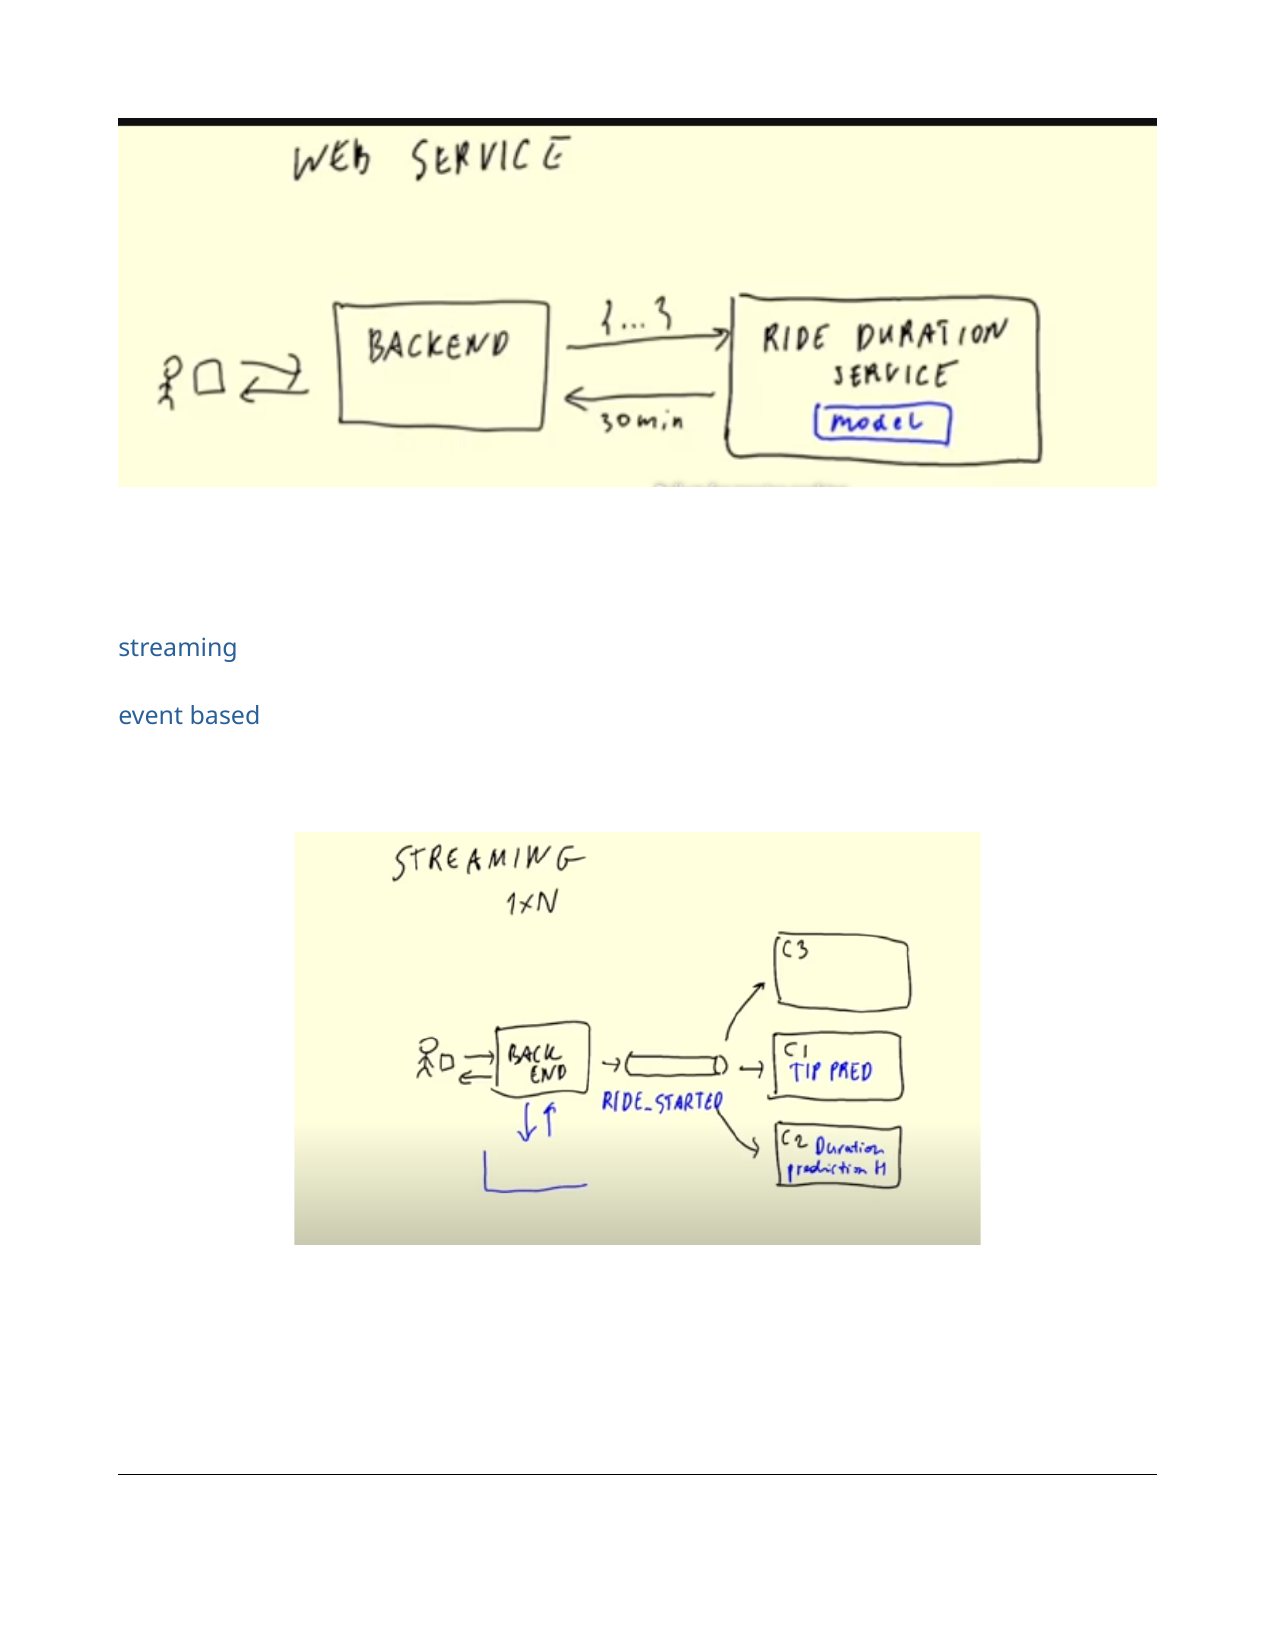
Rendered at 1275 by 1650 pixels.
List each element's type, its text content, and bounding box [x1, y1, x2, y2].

text event based [118, 697, 1157, 731]
picture [294, 832, 981, 1245]
picture [118, 118, 1157, 487]
text streaming [118, 630, 1157, 664]
